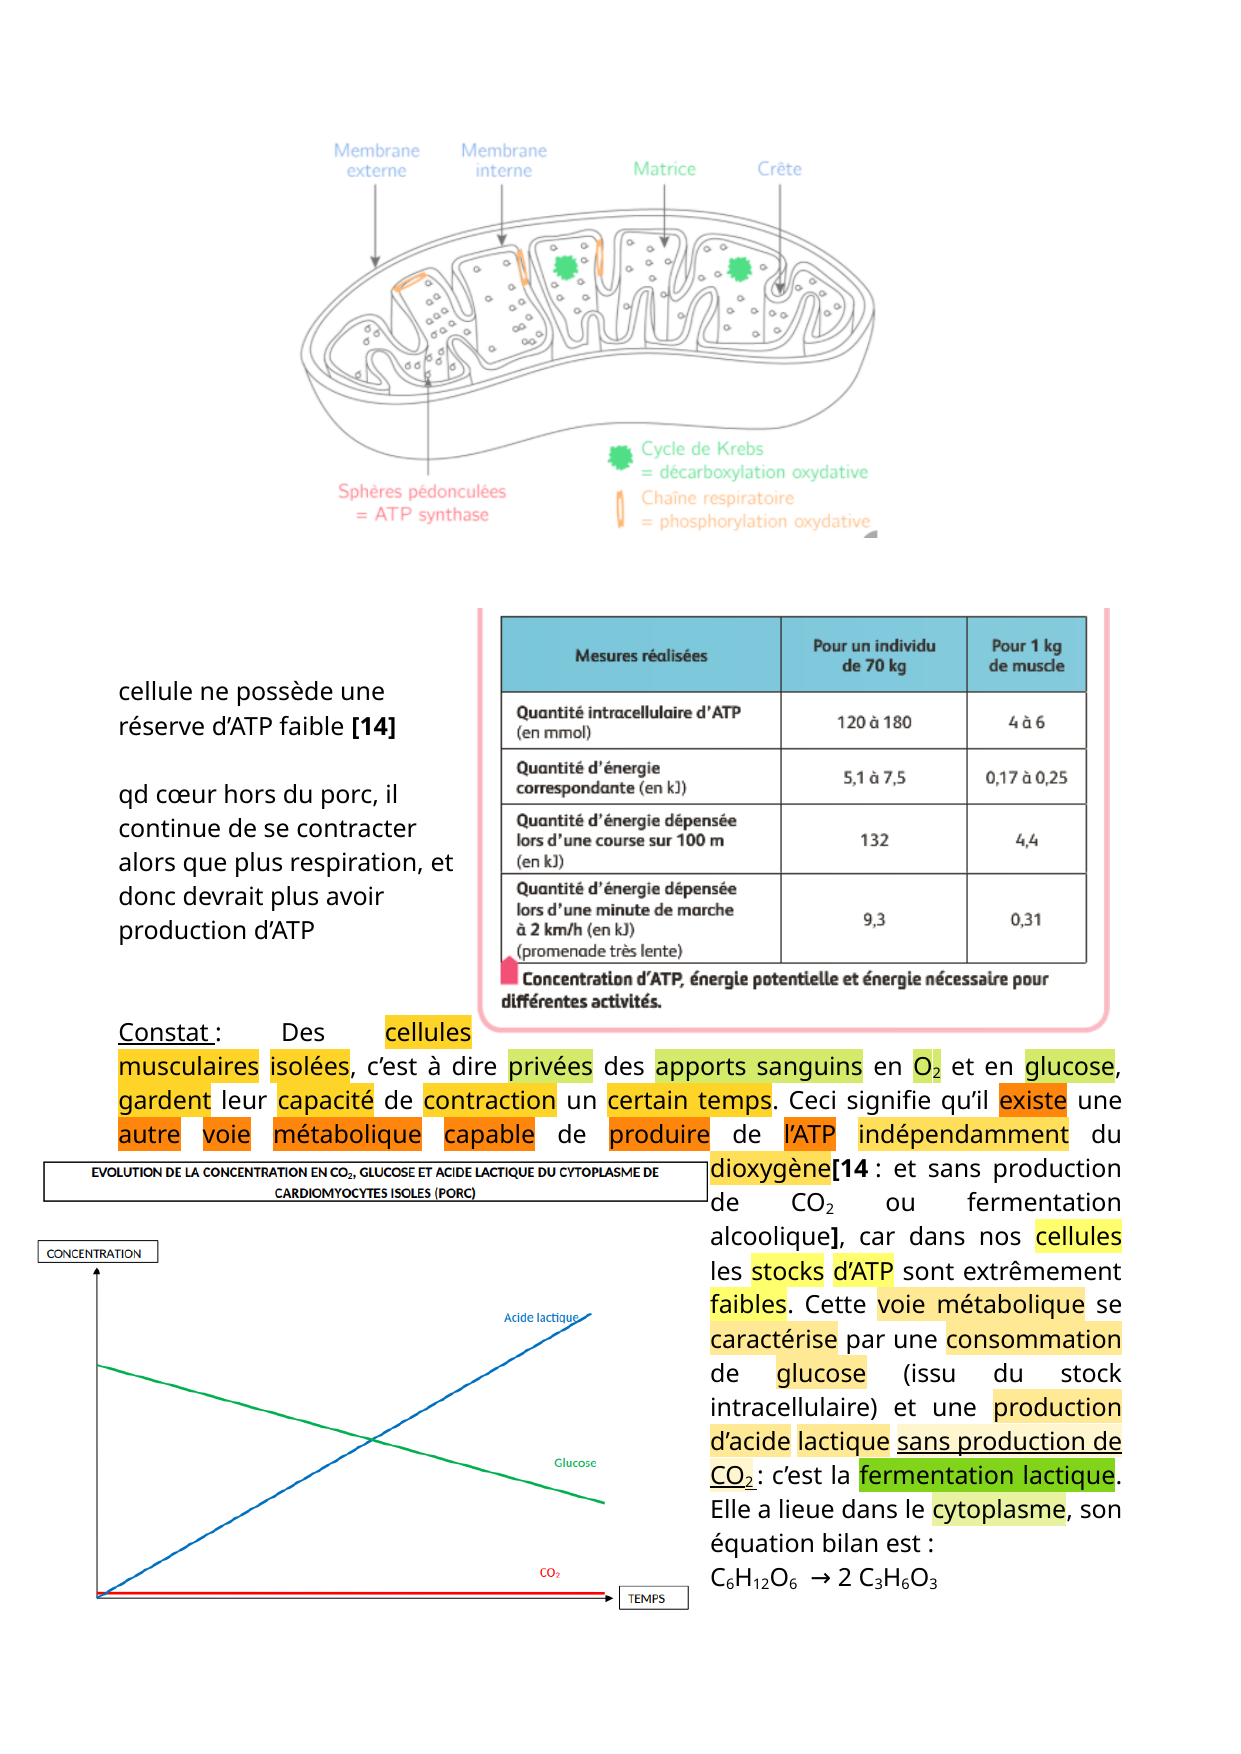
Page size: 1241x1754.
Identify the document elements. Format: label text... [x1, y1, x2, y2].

text qd cœur hors du porc, il continue de se contracter alors que plus respiration, et donc devrait plus avoir production d’ATP [118, 776, 471, 947]
picture [273, 117, 878, 538]
picture [471, 608, 1110, 1035]
picture [37, 1155, 710, 1613]
text cellule ne possède une réserve d’ATP faible [14] [118, 674, 471, 742]
text Constat : Des cellules musculaires isolées, c’est à dire privées des apports sanguins en O2 et en glucose, gardent leur capacité de contraction un certain temps. Ceci signifie qu’il existe une autre voie métabolique capable de produire de l’ATP indépendamment du dioxygène[14 : et sans production de CO2 ou fermentation alcoolique], car dans nos cellules les stocks d’ATP sont extrêmement faibles. Cette voie métabolique se caractérise par une consommation de glucose (issu du stock intracellulaire) et une production d’acide lactique sans production de CO2 : c’est la fermentation lactique. Elle a lieue dans le cytoplasme, son équation bilan est : [118, 1015, 1122, 1560]
text C6H12O6 → 2 C3H6O3 [710, 1560, 1122, 1594]
